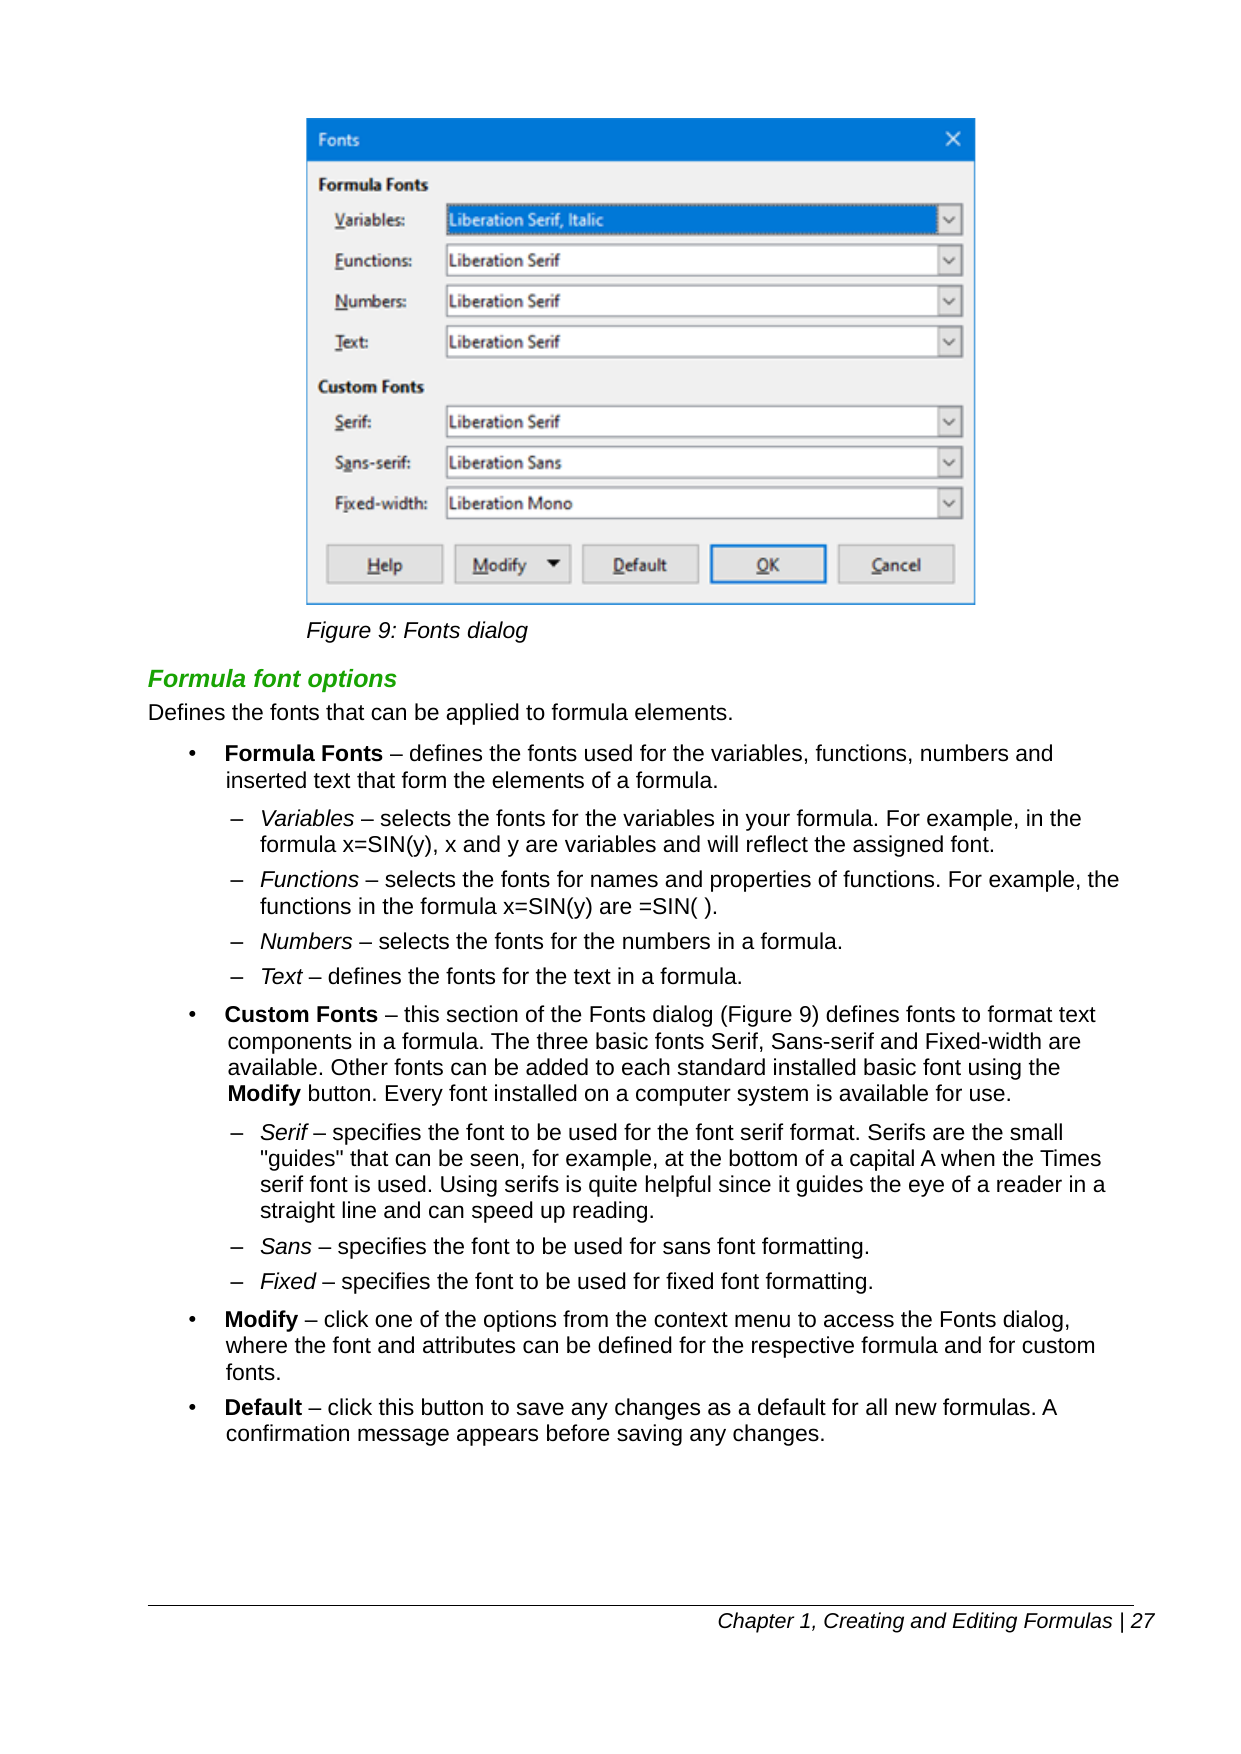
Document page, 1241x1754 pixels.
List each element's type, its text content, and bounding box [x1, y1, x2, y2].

text Defines the fonts that can be applied to formula elements. [148, 698, 1134, 725]
picture [306, 118, 976, 605]
list Functions – selects the fonts for names and properties of functions. For example, the functions in the formula x=SIN(y) are =SIN( ). [230, 866, 1134, 919]
list Fixed – specifies the font to be used for fixed font formatting. [230, 1268, 1134, 1294]
list Custom Fonts – this section of the Fonts dialog (Figure 9) defines fonts to format text components in a formula. The three basic fonts Serif, Sans-serif and Fixed-width are available. Other fonts can be added to each standard installed basic font using the Modify button. Every font installed on a computer system is available for use. [185, 998, 1134, 1109]
list Text – defines the fonts for the text in a formula. [230, 963, 1134, 989]
list Sans – specifies the font to be used for sans font formatting. [230, 1233, 1134, 1259]
list Default – click this button to save any changes as a default for all new formulas. A confirmation message appears before saving any changes. [185, 1391, 1134, 1449]
list Numbers – selects the fonts for the numbers in a formula. [230, 928, 1134, 954]
list Variables – selects the fonts for the variables in your formula. For example, in the formula x=SIN(y), x and y are variables and will reflect the assigned font. [230, 805, 1134, 857]
list Formula Fonts – defines the fonts used for the variables, functions, numbers and inserted text that form the elements of a formula. [185, 737, 1134, 796]
list Serif – specifies the font to be used for the font serif format. Serifs are the small "guides" that can be seen, for example, at the bottom of a capital A when the Times serif font is used. Using serifs is quite helpful since it guides the eye of a reader in a straight line and can speed up reading. [230, 1118, 1134, 1224]
list Modify – click one of the options from the context menu to access the Fonts dialog, where the font and attributes can be defined for the respective formula and for custom fonts. [185, 1303, 1134, 1385]
text Figure 9: Fonts dialog [306, 617, 975, 643]
subtitle Formula font options [148, 664, 1134, 693]
